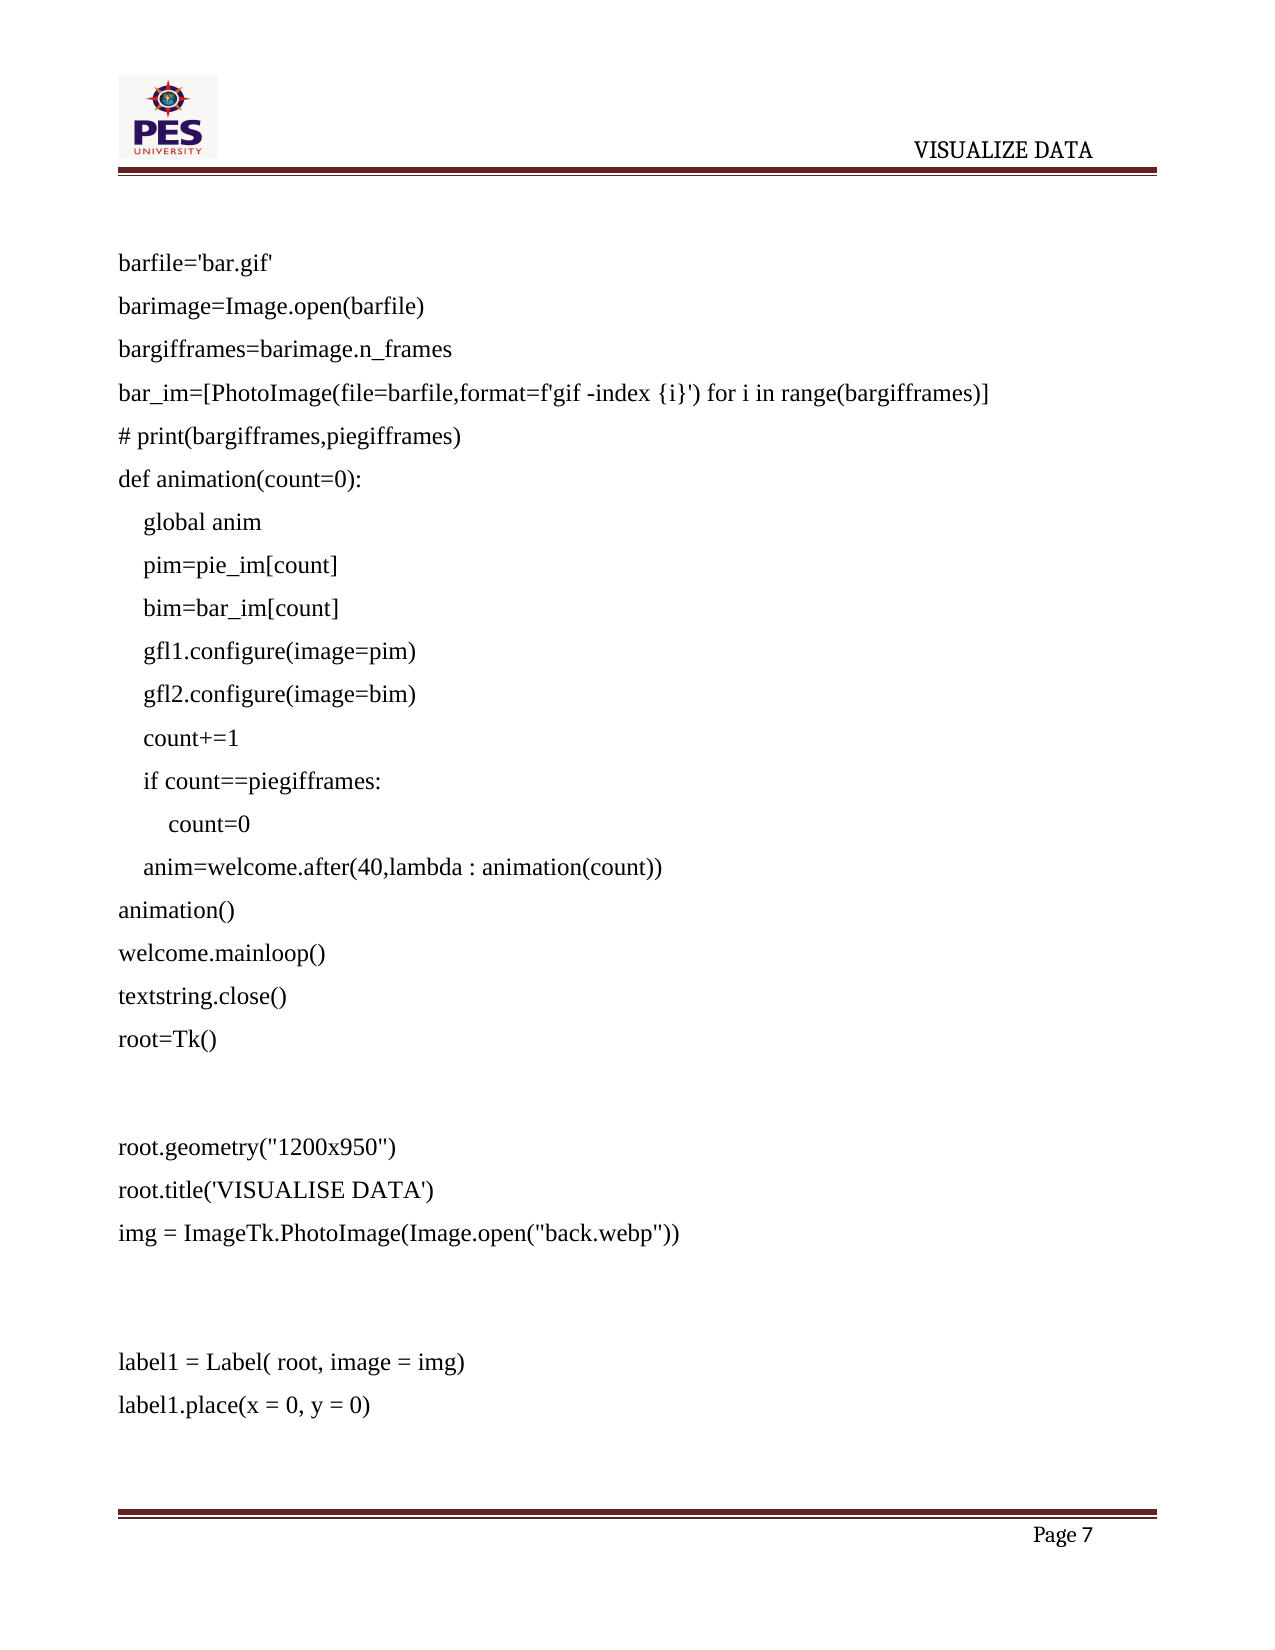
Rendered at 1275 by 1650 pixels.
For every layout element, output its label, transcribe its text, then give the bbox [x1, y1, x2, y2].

text def animation(count=0): [118, 464, 1157, 493]
text # print(bargifframes,piegifframes) [118, 421, 1157, 449]
text if count==piegifframes: [118, 766, 1157, 794]
text root.title('VISUALISE DATA') [118, 1175, 1157, 1203]
text count=0 [118, 809, 1157, 838]
text gfl1.configure(image=pim) [118, 636, 1157, 665]
text bargifframes=barimage.n_frames [118, 334, 1157, 363]
text pim=pie_im[count] [118, 550, 1157, 579]
text global anim [118, 507, 1157, 536]
text bim=bar_im[count] [118, 593, 1157, 622]
text bar_im=[PhotoImage(file=barfile,format=f'gif -index {i}') for i in range(bargifframes)] [118, 378, 1157, 406]
text count+=1 [118, 723, 1157, 751]
text animation() [118, 895, 1157, 924]
picture [118, 75, 218, 159]
text root=Tk() [118, 1024, 1157, 1053]
text anim=welcome.after(40,lambda : animation(count)) [118, 852, 1157, 881]
text label1.place(x = 0, y = 0) [118, 1390, 1157, 1419]
text img = ImageTk.PhotoImage(Image.open("back.webp")) [118, 1218, 1157, 1247]
text textstring.close() [118, 981, 1157, 1010]
text barimage=Image.open(barfile) [118, 291, 1157, 320]
text gfl2.configure(image=bim) [118, 679, 1157, 708]
text label1 = Label( root, image = img) [118, 1347, 1157, 1376]
text barfile='bar.gif' [118, 248, 1157, 277]
text root.geometry("1200x950") [118, 1132, 1157, 1160]
text welcome.mainloop() [118, 938, 1157, 967]
